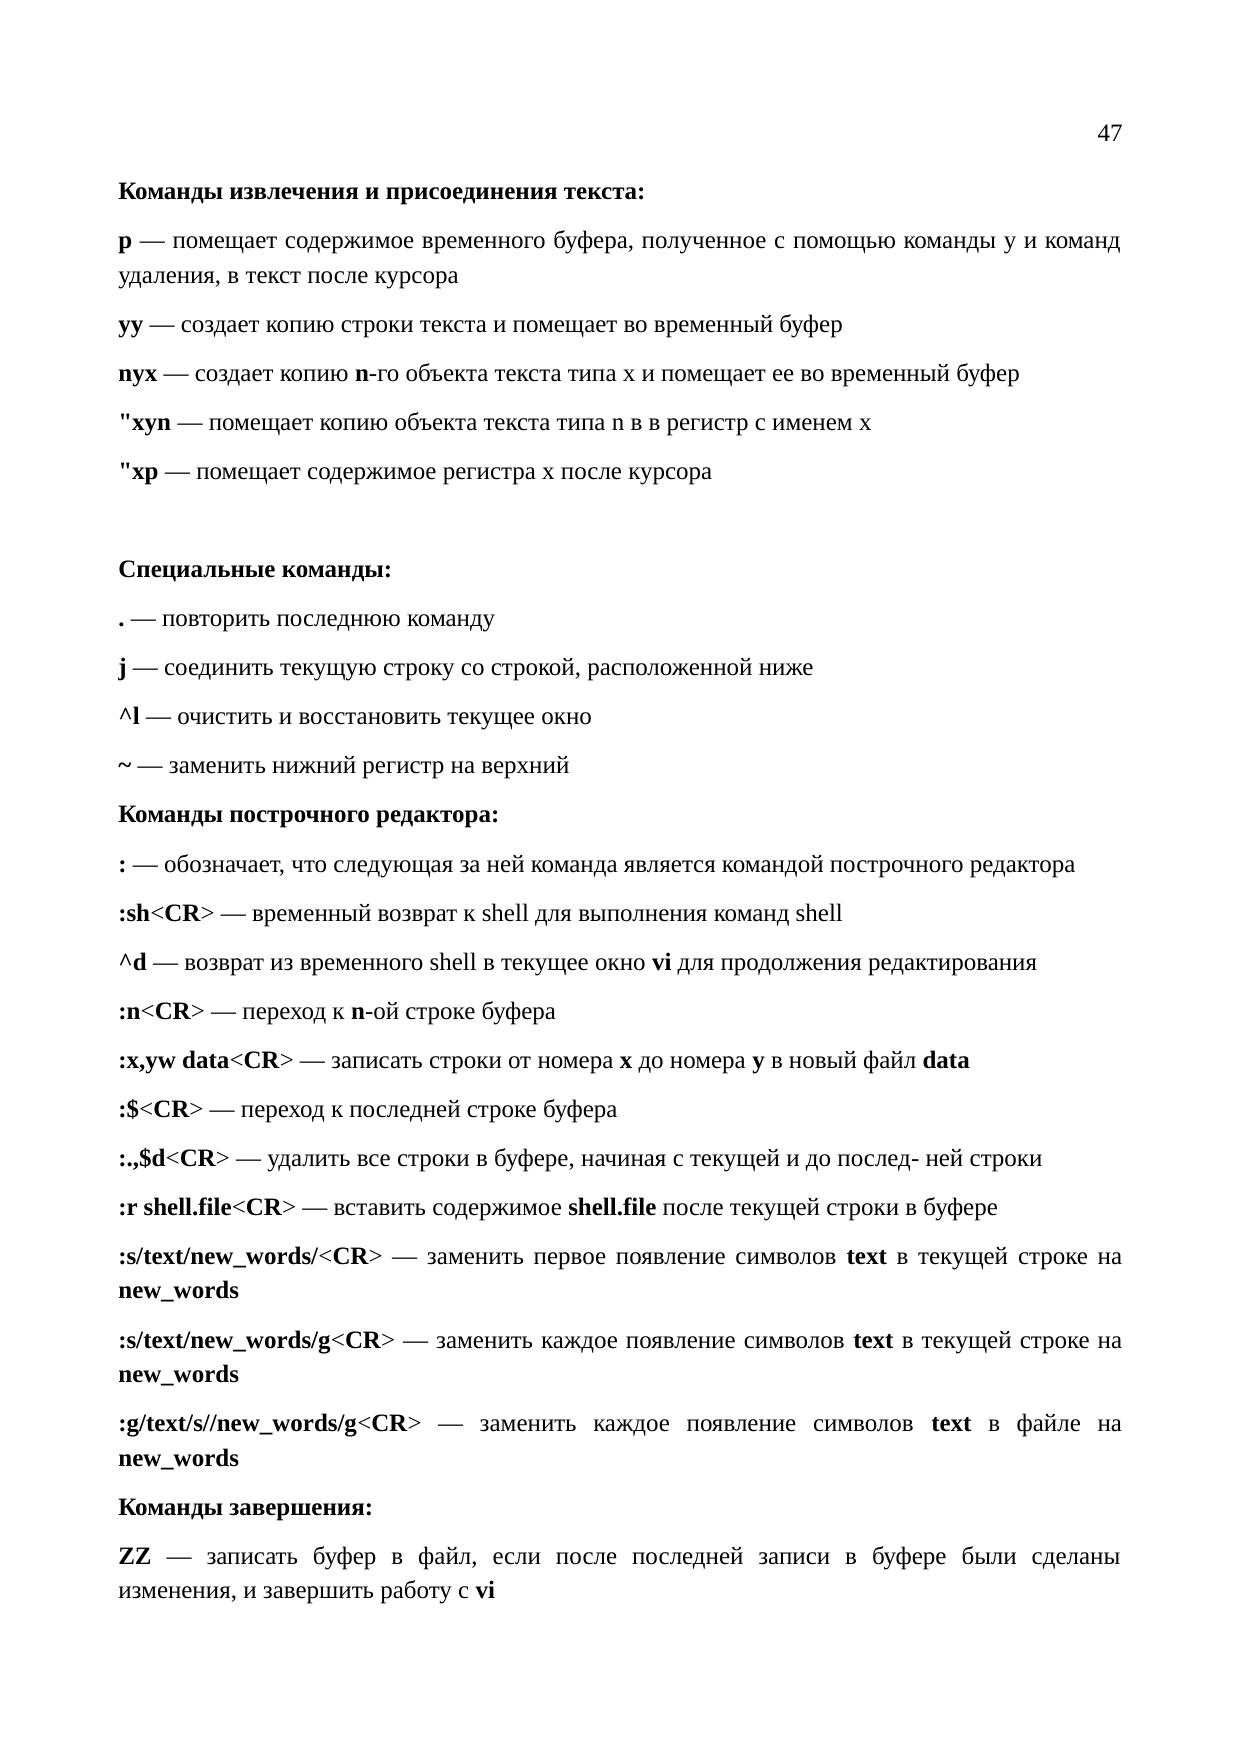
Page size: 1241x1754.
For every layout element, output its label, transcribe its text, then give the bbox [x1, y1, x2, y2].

text :r shell.file<CR> — вставить содержимое shell.file после текущей строки в буфере [118, 1192, 1122, 1221]
text "xyn — помещает копию объекта текста типа n в в регистр с именем x [118, 407, 1122, 436]
text Команды завершения: [118, 1492, 1122, 1521]
text ^l — очистить и восстановить текущее окно [118, 701, 1122, 730]
text ^d — возврат из временного shell в текущее окно vi для продолжения редактирования [118, 947, 1122, 976]
text . — повторить последнюю команду [118, 603, 1122, 632]
text :sh<CR> — временный возврат к shell для выполнения команд shell [118, 898, 1122, 926]
text ZZ — записать буфер в файл, если после последней записи в буфере были сделаны изменения, и завершить работу с vi [118, 1541, 1122, 1604]
text Команды построчного редактора: [118, 799, 1122, 828]
text :x,yw data<CR> — записать строки от номера x до номера y в новый файл data [118, 1045, 1122, 1074]
text "xp — помещает содержимое регистра x после курсора [118, 456, 1122, 485]
text Специальные команды: [118, 554, 1122, 583]
text :.,$d<CR> — удалить все строки в буфере, начиная с текущей и до послед- ней строки [118, 1143, 1122, 1172]
text :s/text/new_words/g<CR> — заменить каждое появление символов text в текущей строке на new_words [118, 1325, 1122, 1388]
text yy — создает копию строки текста и помещает во временный буфер [118, 309, 1122, 338]
text :s/text/new_words/<CR> — заменить первое появление символов text в текущей строке на new_words [118, 1241, 1122, 1304]
text :g/text/s//new_words/g<CR> — заменить каждое появление символов text в файле на new_words [118, 1408, 1122, 1471]
text nyx — создает копию n-го объекта текста типа x и помещает ее во временный буфер [118, 358, 1122, 387]
text ~ — заменить нижний регистр на верхний [118, 751, 1122, 779]
text :$<CR> — переход к последней строке буфера [118, 1094, 1122, 1123]
text j — соединить текущую строку со строкой, расположенной ниже [118, 652, 1122, 681]
text : — обозначает, что следующая за ней команда является командой построчного редактора [118, 849, 1122, 877]
text :n<CR> — переход к n-ой строке буфера [118, 996, 1122, 1024]
text p — помещает содержимое временного буфера, полученное с помощью команды y и команд удаления, в текст после курсора [118, 225, 1122, 289]
text Команды извлечения и присоединения текста: [118, 176, 1122, 205]
